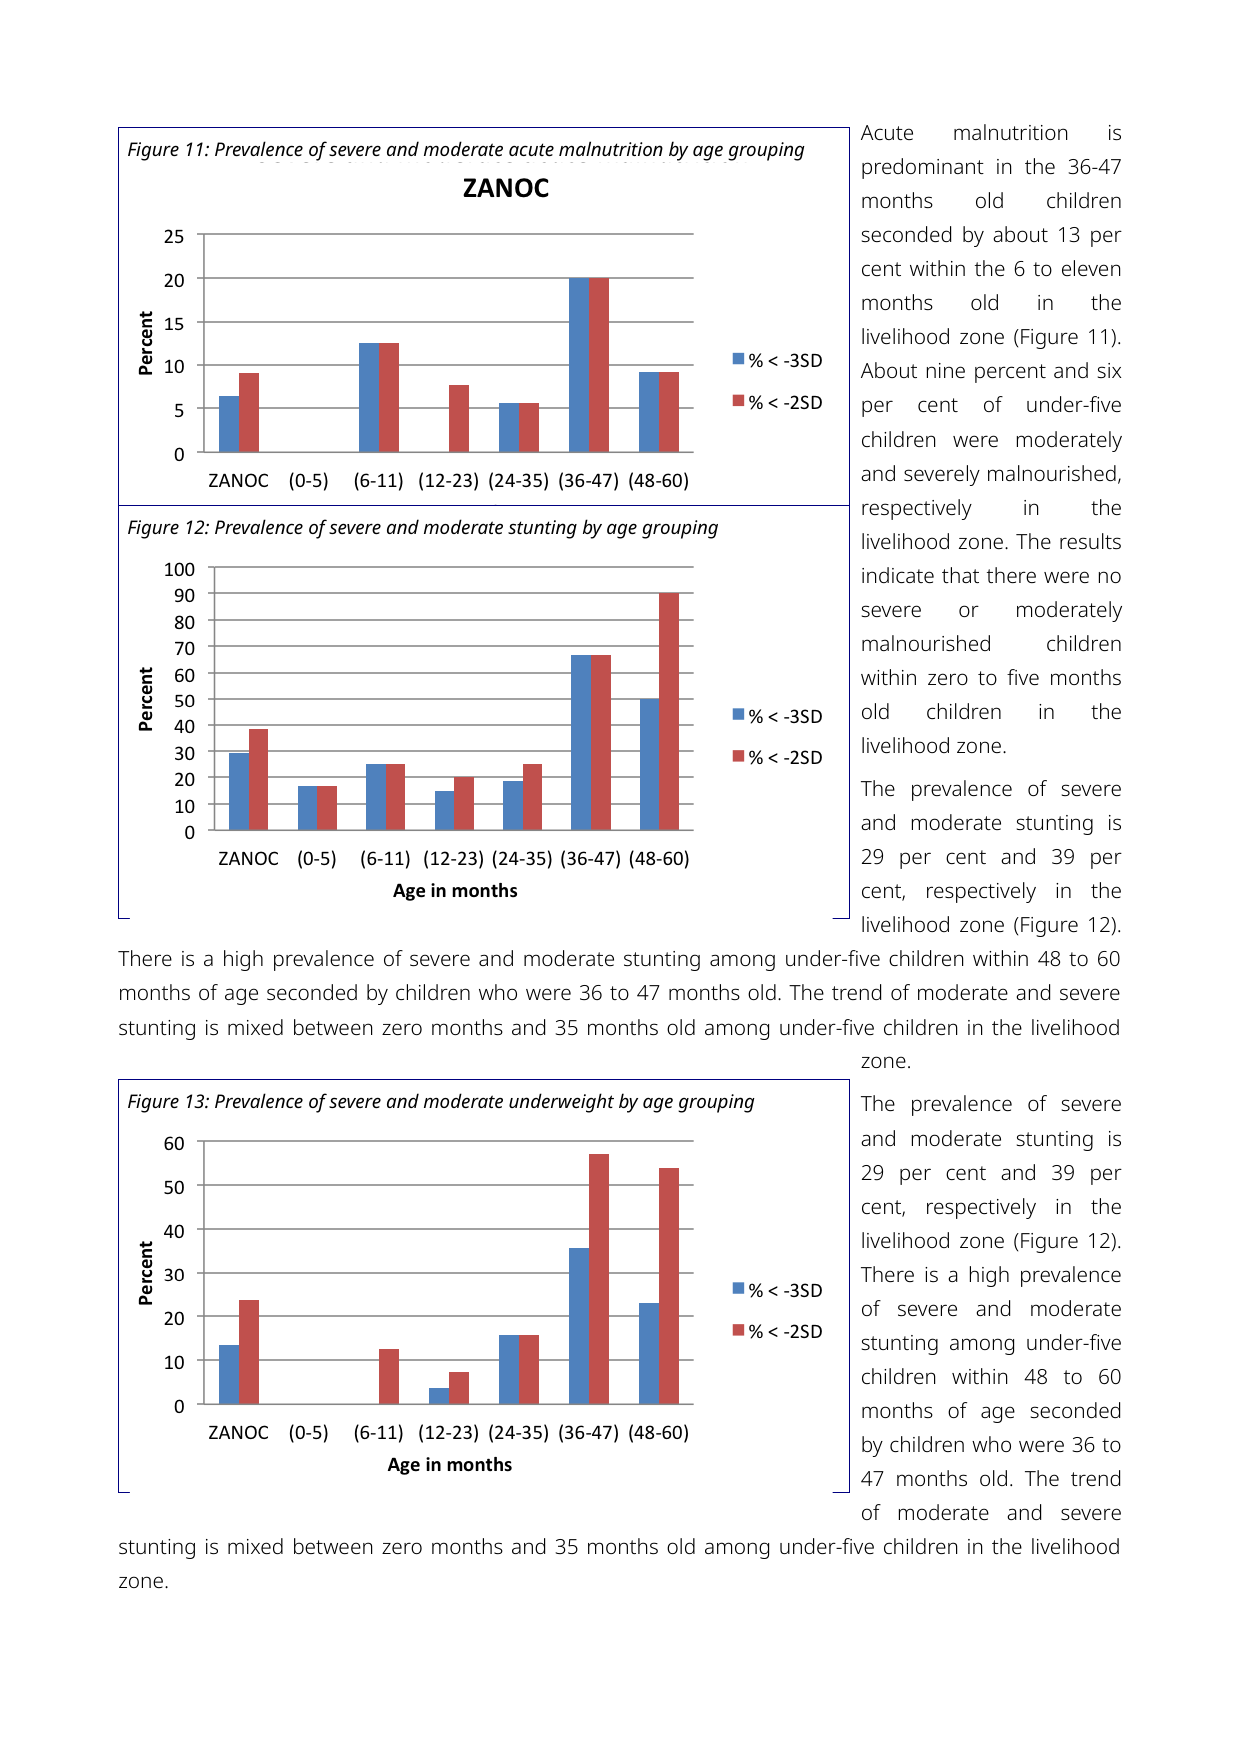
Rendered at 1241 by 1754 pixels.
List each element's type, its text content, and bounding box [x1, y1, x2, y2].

picture [129, 540, 833, 920]
text Figure 13: Prevalence of severe and moderate underweight by age grouping [127, 1088, 840, 1113]
picture [129, 1114, 833, 1494]
text Figure 12: Prevalence of severe and moderate stunting by age grouping [127, 514, 840, 539]
text Acute malnutrition is predominant in the 36-47 months old children seconded by about 13 per cent within the 6 to eleven months old in the livelihood zone (Figure 11). About nine percent and six per cent of under-five children were moderately and severely malnourished, respectively in the livelihood zone. The results indicate that there were no severe or moderately malnourished children within zero to five months old children in the livelihood zone. [118, 118, 1122, 760]
text [119, 506, 849, 918]
text The prevalence of severe and moderate stunting is 29 per cent and 39 per cent, respectively in the livelihood zone (Figure 12). There is a high prevalence of severe and moderate stunting among under-five children within 48 to 60 months of age seconded by children who were 36 to 47 months old. The trend of moderate and severe stunting is mixed between zero months and 35 months old among under-five children in the livelihood zone. [118, 774, 1122, 1075]
text Figure 11: Prevalence of severe and moderate acute malnutrition by age grouping [127, 136, 840, 161]
picture [129, 162, 833, 505]
text The prevalence of severe and moderate stunting is 29 per cent and 39 per cent, respectively in the livelihood zone (Figure 12). There is a high prevalence of severe and moderate stunting among under-five children within 48 to 60 months of age seconded by children who were 36 to 47 months old. The trend of moderate and severe stunting is mixed between zero months and 35 months old among under-five children in the livelihood zone. [118, 1089, 1122, 1595]
text The prevalence of severe and moderate stunting is 29 per cent and 39 per cent, respectively in the livelihood zone (Figure 12). There is a high prevalence of severe and moderate stunting among under-five children within 48 to 60 months of age seconded by children who were 36 to 47 months old. The trend of moderate and severe stunting is mixed between zero months and 35 months old among under-five children in the livelihood zone. [119, 1080, 849, 1492]
